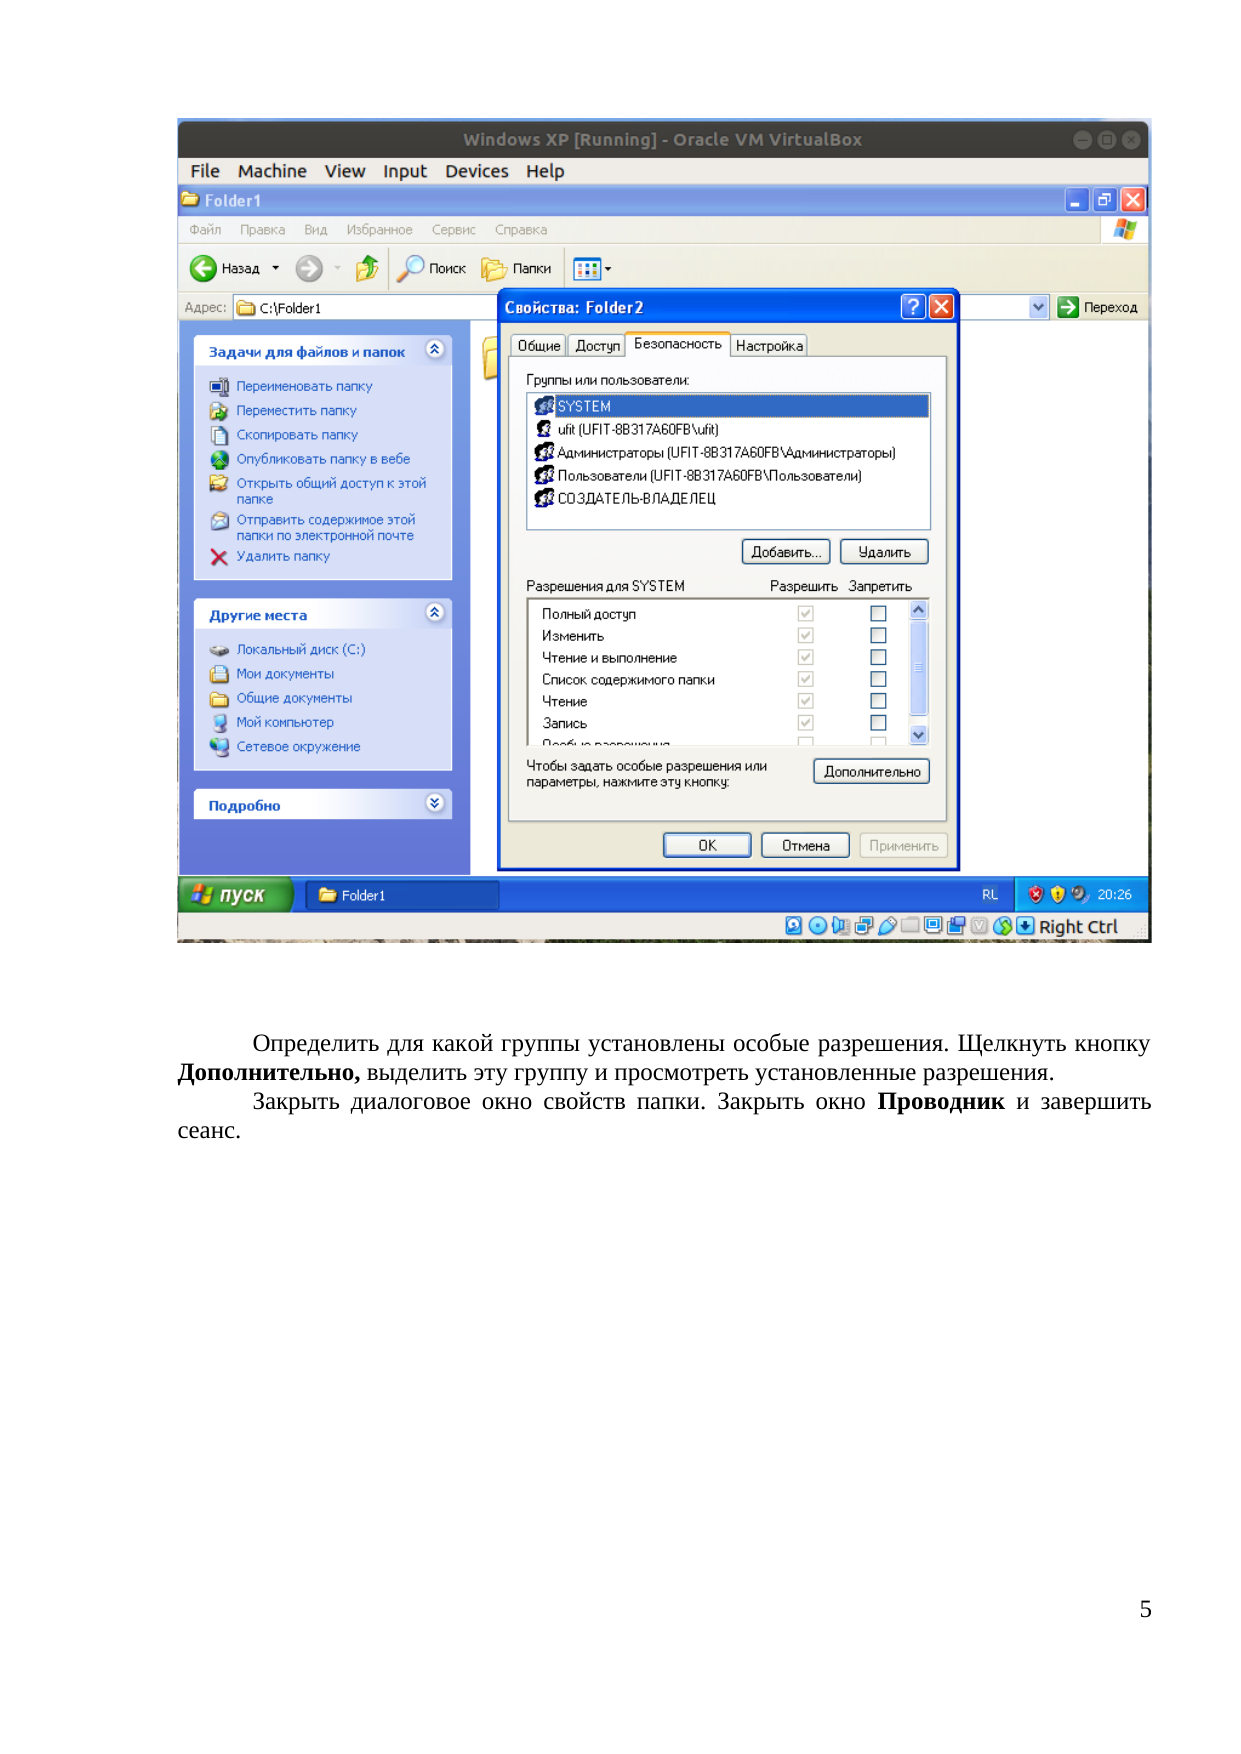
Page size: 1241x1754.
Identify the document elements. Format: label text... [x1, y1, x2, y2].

text Закрыть диалоговое окно свойств папки. Закрыть окно Проводник и завершить сеанс. [177, 1086, 1152, 1143]
text Определить для какой группы установлены особые разрешения. Щелкнуть кнопку Дополнительно, выделить эту группу и просмотреть установленные разрешения. [177, 1028, 1152, 1086]
picture [177, 118, 1152, 943]
